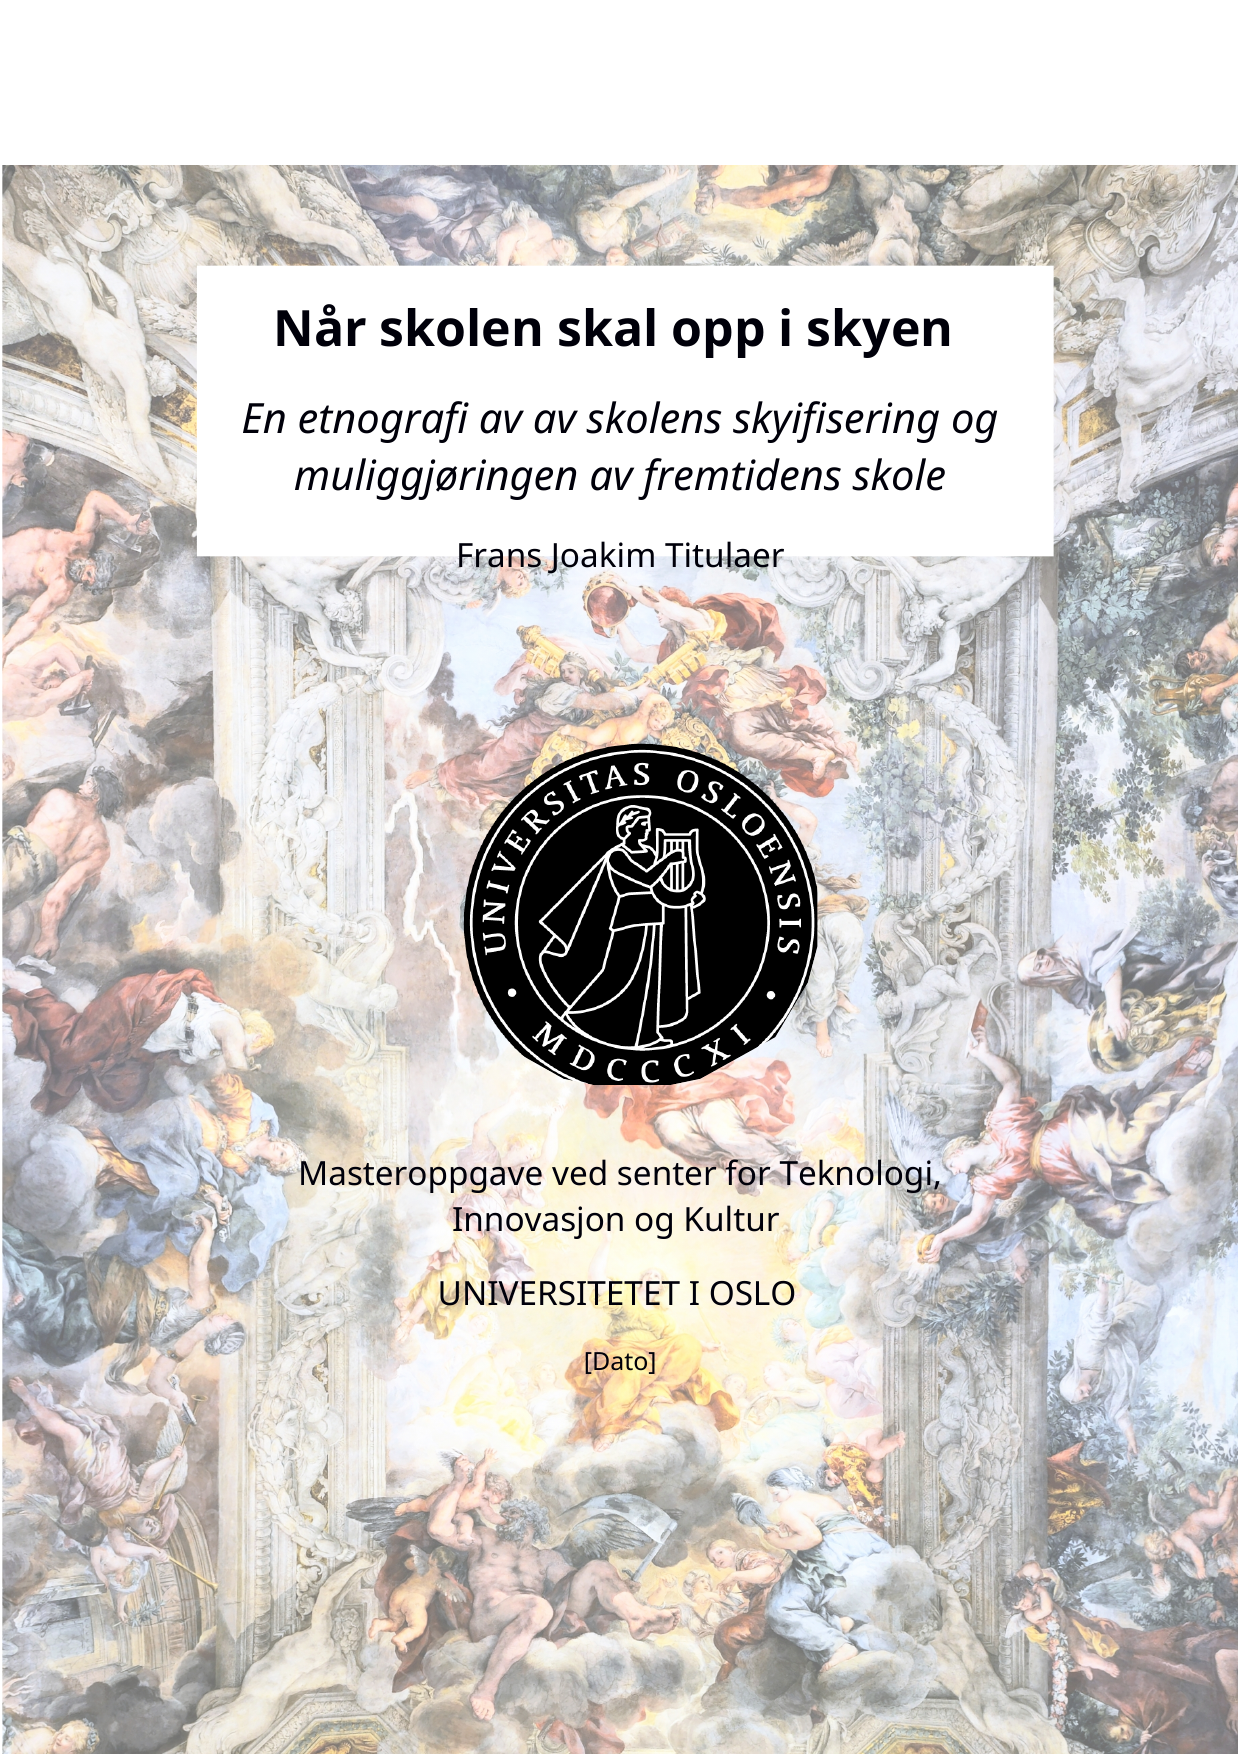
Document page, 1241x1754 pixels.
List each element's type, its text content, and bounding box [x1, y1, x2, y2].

text Frans Joakim Titulaer [207, 532, 1033, 577]
text Når skolen skal opp i skyen [207, 292, 1033, 389]
text En etnografi av av skolens skyifisering og muliggjøringen av fremtidens skole [207, 389, 1033, 532]
text [Dato] [207, 1344, 1033, 1378]
text UNIVERSITETET I OSLO [207, 1269, 1033, 1344]
picture [2, 165, 1238, 1754]
text Masteroppgave ved senter for Teknologi, Innovasjon og Kultur [207, 1150, 1033, 1269]
